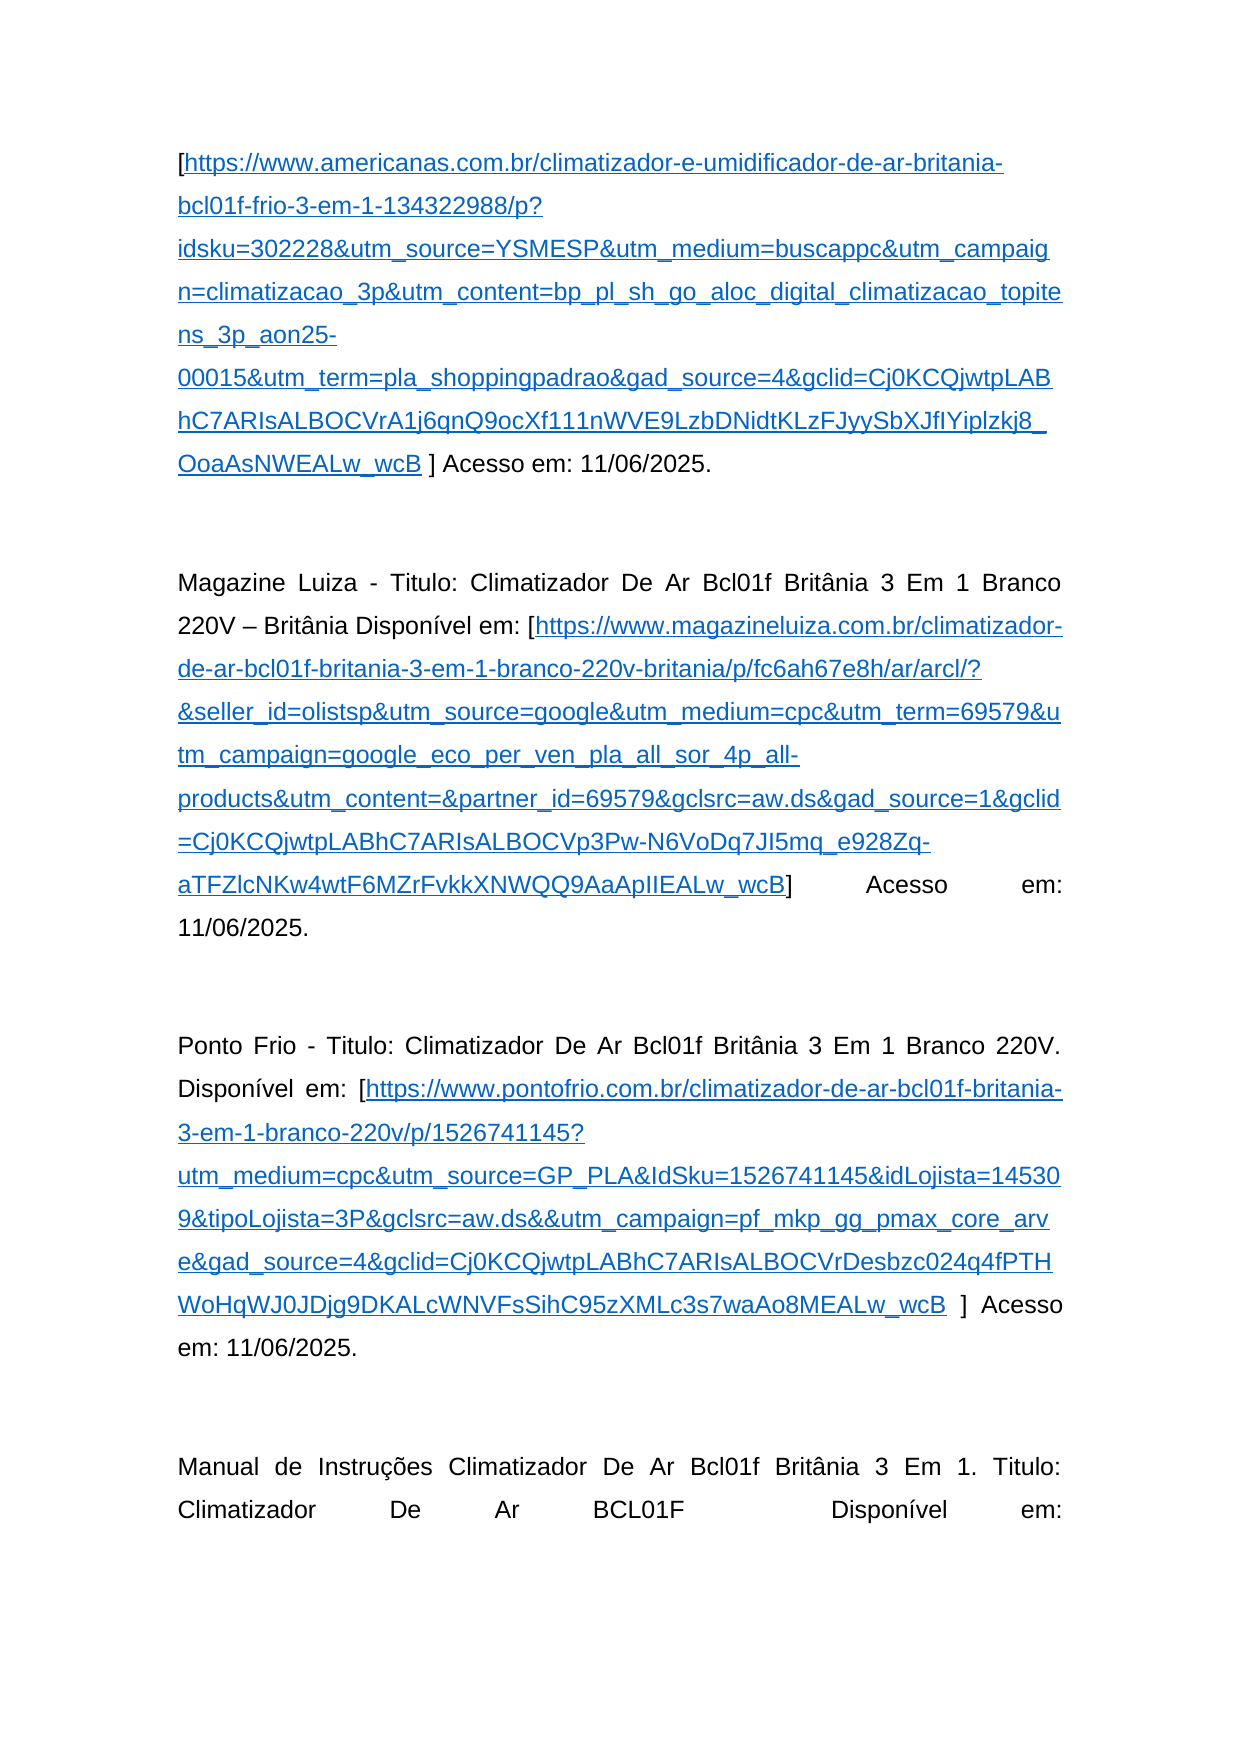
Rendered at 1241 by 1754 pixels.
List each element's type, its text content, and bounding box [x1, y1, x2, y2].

text ns_3p_aon25-00015&utm_term=pla_shoppingpadrao&gad_source=4&gclid=Cj0KCQjwtpLABhC7ARIsALBOCVrA1j6qnQ9ocXf111nWVE9LzbDNidtKLzFJyySbXJfIYiplzkj8_OoaAsNWEALw_wcB ] Acesso em: 11/06/2025. [177, 303, 1063, 478]
text Ponto Frio - Titulo: Climatizador De Ar Bcl01f Britânia 3 Em 1 Branco 220V. Disponível em: [https://www.pontofrio.com.br/climatizador-de-ar-bcl01f-britania-3-em-1-branco-220v/p/1526741145?utm_medium=cpc&utm_source=GP_PLA&IdSku=1526741145&idLojista=145309&tipoLojista=3P&gclsrc=aw.ds&&utm_campaign=pf_mkp_gg_pmax_core_arve&gad_source=4&gclid=Cj0KCQjwtpLABhC7ARIsALBOCVrDesbzc024q4fPTHWoHqWJ0JDjg9DKALcWNVFsSihC95zXMLc3s7waAo8MEALw_wcB ] Acesso em: 11/06/2025. [177, 1031, 1063, 1362]
text Manual de Instruções Climatizador De Ar Bcl01f Britânia 3 Em 1. Titulo: Climatizador De Ar BCL01F Disponível em: [177, 1452, 1063, 1523]
text Magazine Luiza - Titulo: Climatizador De Ar Bcl01f Britânia 3 Em 1 Branco 220V – Britânia Disponível em: [https://www.magazineluiza.com.br/climatizador-de-ar-bcl01f-britania-3-em-1-branco-220v-britania/p/fc6ah67e8h/ar/arcl/?&seller_id=olistsp&utm_source=google&utm_medium=cpc&utm_term=69579&utm_campaign=google_eco_per_ven_pla_all_sor_4p_all-products&utm_content=&partner_id=69579&gclsrc=aw.ds&gad_source=1&gclid=Cj0KCQjwtpLABhC7ARIsALBOCVp3Pw-N6VoDq7JI5mq_e928Zq-aTFZlcNKw4wtF6MZrFvkkXNWQQ9AaApIIEALw_wcB] Acesso em: 11/06/2025. [177, 568, 1063, 942]
text [https://www.americanas.com.br/climatizador-e-umidificador-de-ar-britania-bcl01f-frio-3-em-1-134322988/p?idsku=302228&utm_source=YSMESP&utm_medium=buscappc&utm_campaign=climatizacao_3p&utm_content=bp_pl_sh_go_aloc_digital_climatizacao_topite [177, 148, 1063, 302]
